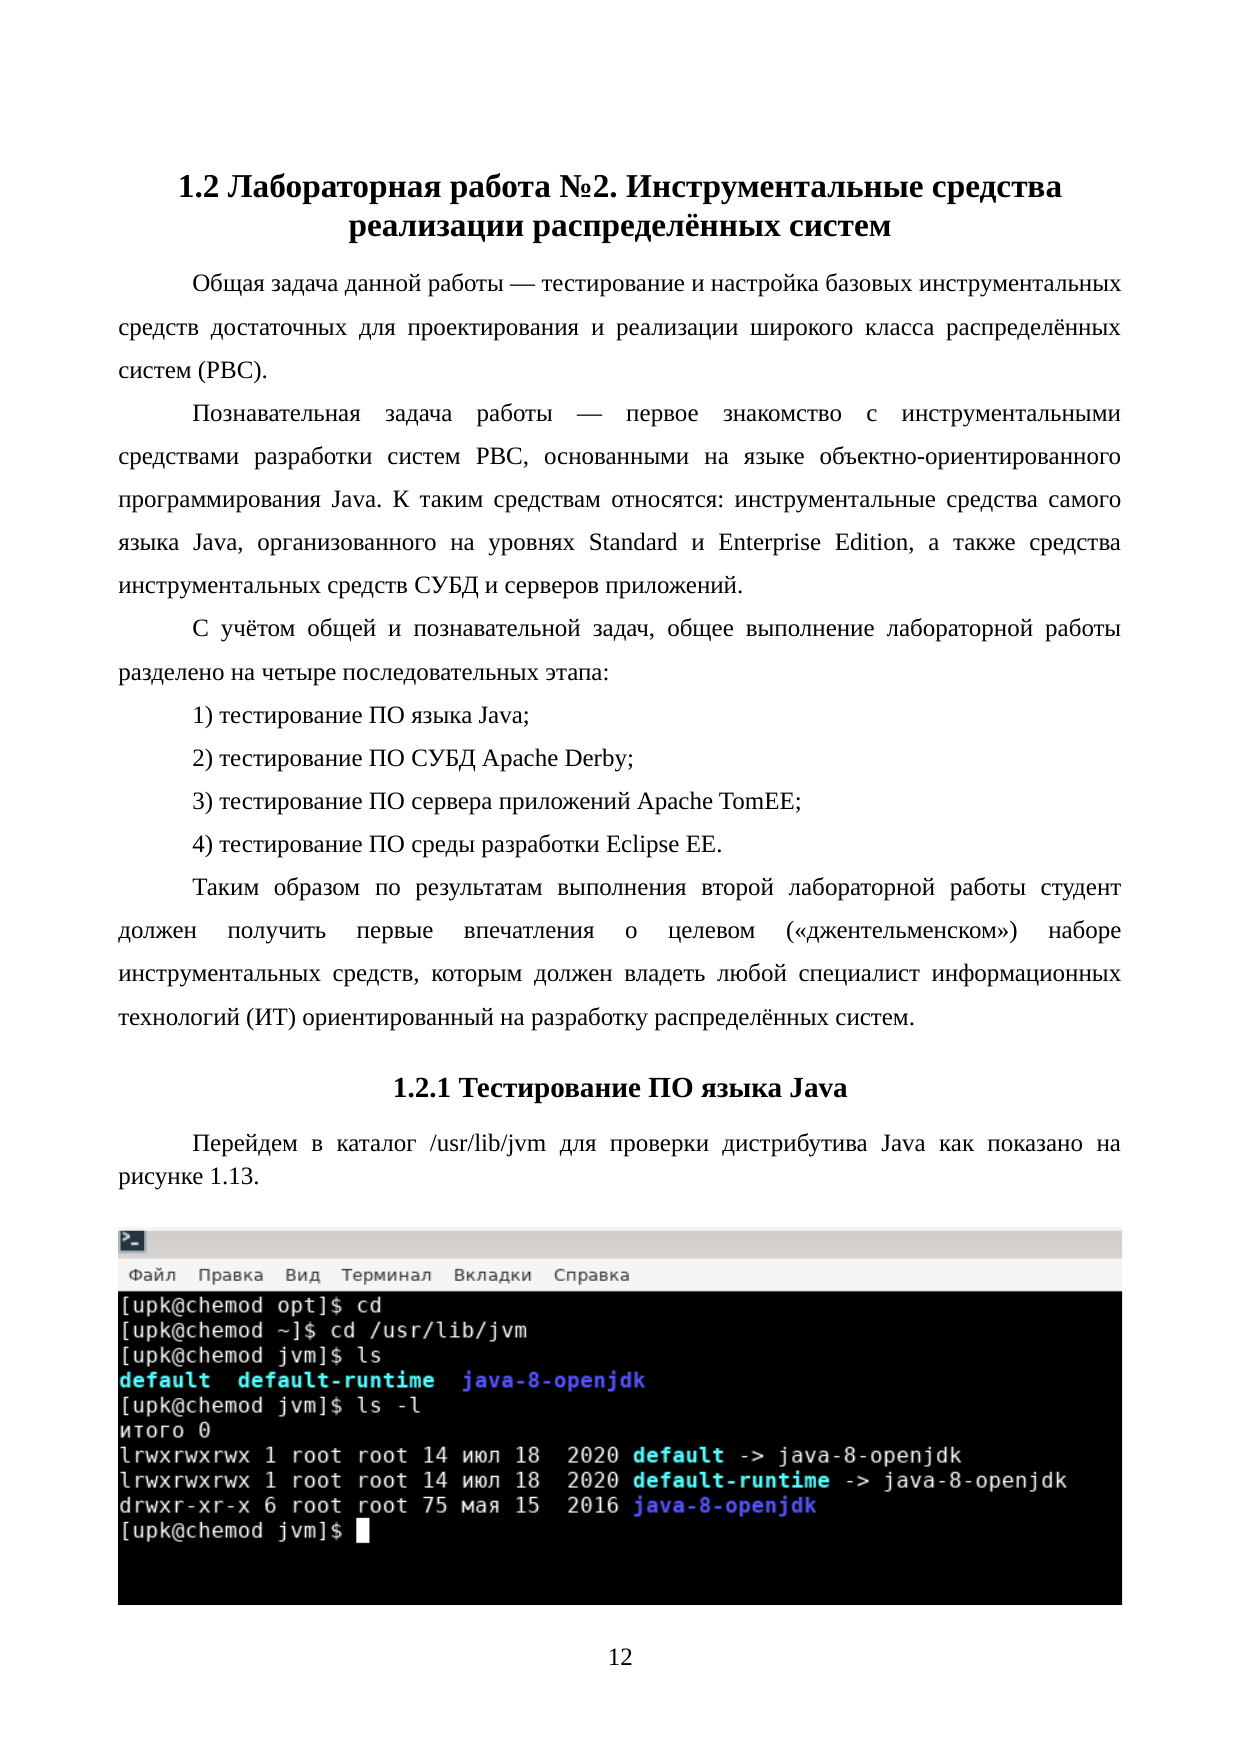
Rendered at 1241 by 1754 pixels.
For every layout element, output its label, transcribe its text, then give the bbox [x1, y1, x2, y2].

text 2) тестирование ПО СУБД Apache Derby; [118, 743, 1122, 772]
text Таким образом по результатам выполнения второй лабораторной работы студент должен получить первые впечатления о целевом («джентельменском») наборе инструментальных средств, которым должен владеть любой специалист информационных технологий (ИТ) ориентированный на разработку распределённых систем. [118, 872, 1122, 1030]
text 4) тестирование ПО среды разработки Eclipse EE. [118, 829, 1122, 858]
subtitle 1.2.1 Тестирование ПО языка Java [118, 1070, 1122, 1103]
text Познавательная задача работы — первое знакомство с инструментальными средствами разработки систем РВС, основанными на языке объектно-ориентированного программирования Java. К таким средствам относятся: инструментальные средства самого языка Java, организованного на уровнях Standard и Enterprise Edition, а также средства инструментальных средств СУБД и серверов приложений. [118, 398, 1122, 599]
text 3) тестирование ПО сервера приложений Apache TomEE; [118, 786, 1122, 815]
text С учётом общей и познавательной задач, общее выполнение лабораторной работы разделено на четыре последовательных этапа: [118, 613, 1122, 685]
picture [118, 1227, 1123, 1605]
subtitle 1.2 Лабораторная работа №2. Инструментальные средства реализации распределённых систем [118, 167, 1122, 243]
text Общая задача данной работы — тестирование и настройка базовых инструментальных средств достаточных для проектирования и реализации широкого класса распределённых систем (РВС). [118, 268, 1122, 383]
text Перейдем в каталог /usr/lib/jvm для проверки дистрибутива Java как показано на рисунке 1.13. [118, 1128, 1122, 1190]
text 1) тестирование ПО языка Java; [118, 700, 1122, 728]
